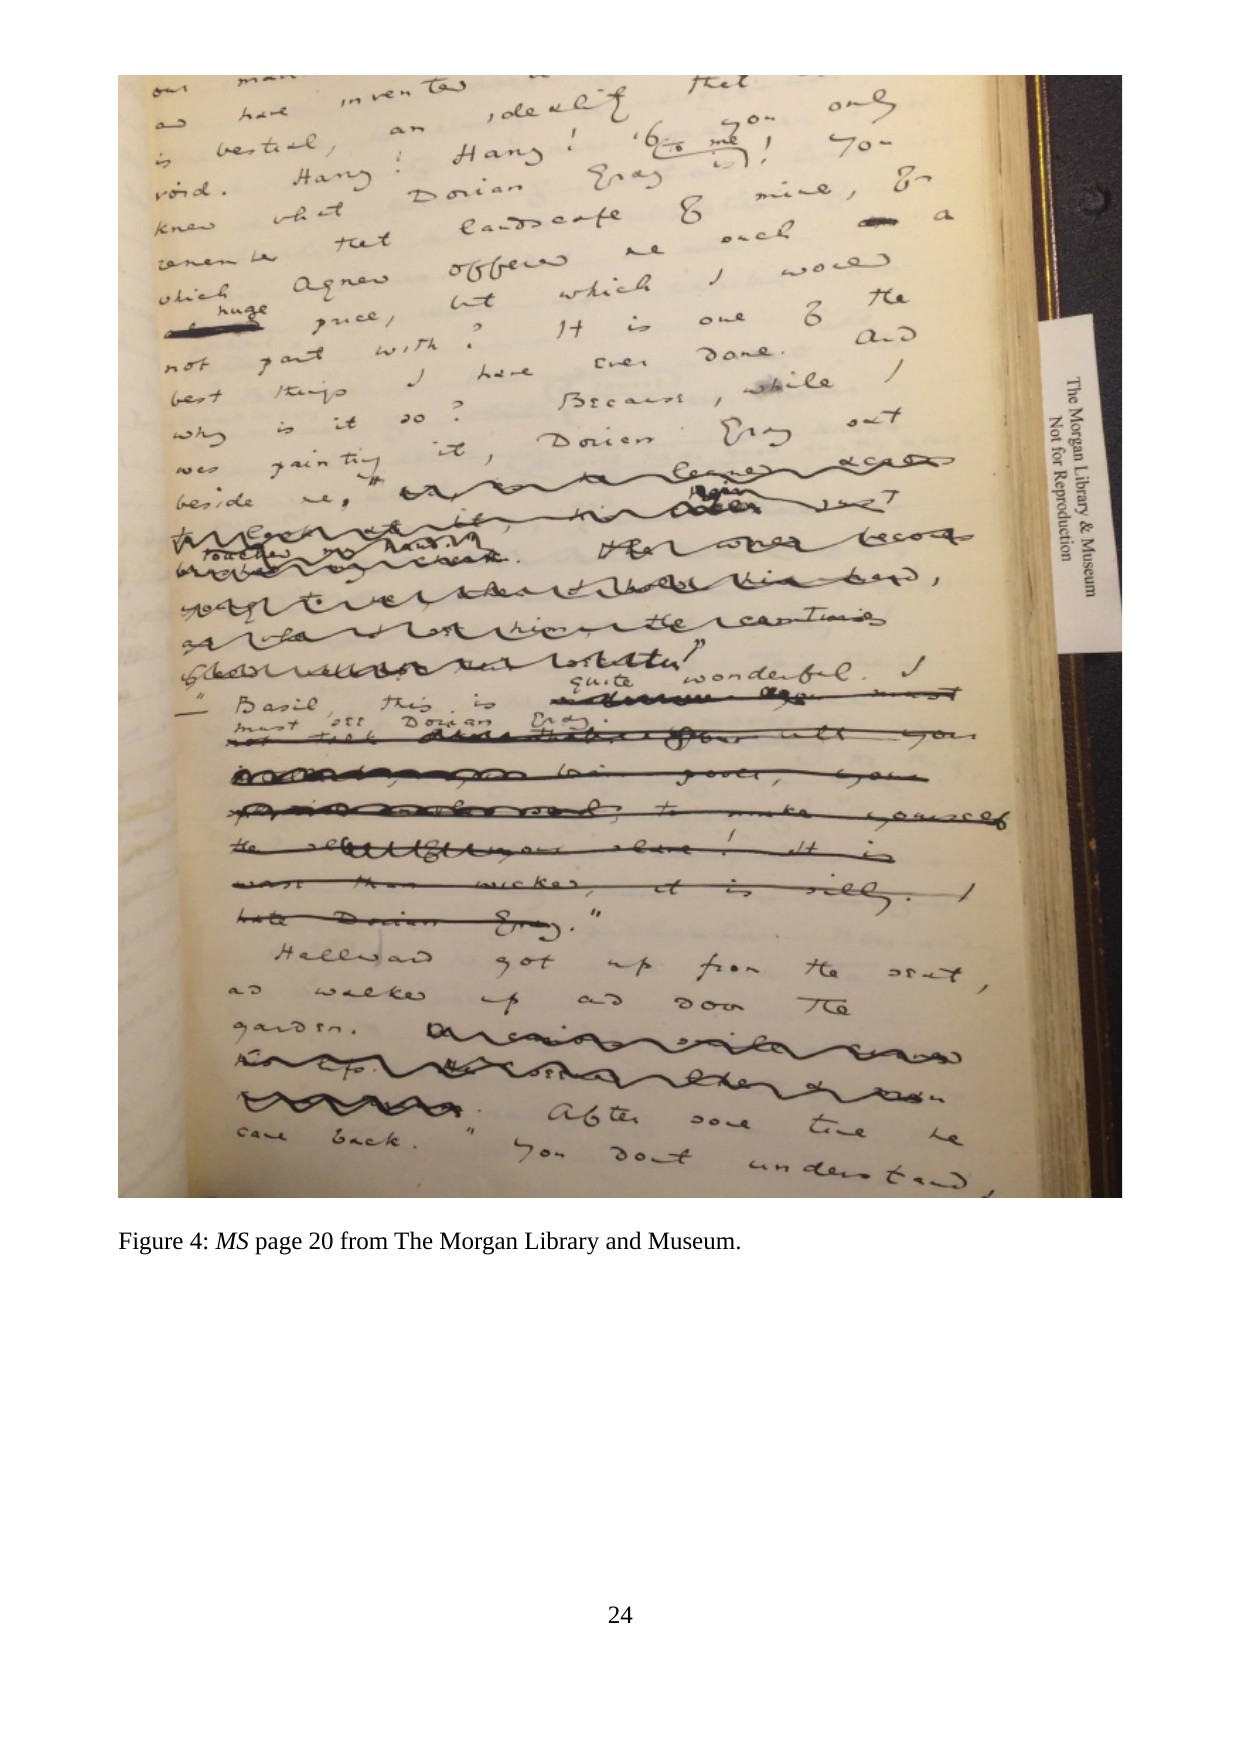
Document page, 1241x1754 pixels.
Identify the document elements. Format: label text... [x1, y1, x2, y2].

text Figure 4: MS page 20 from The Morgan Library and Museum. [118, 1198, 1122, 1255]
